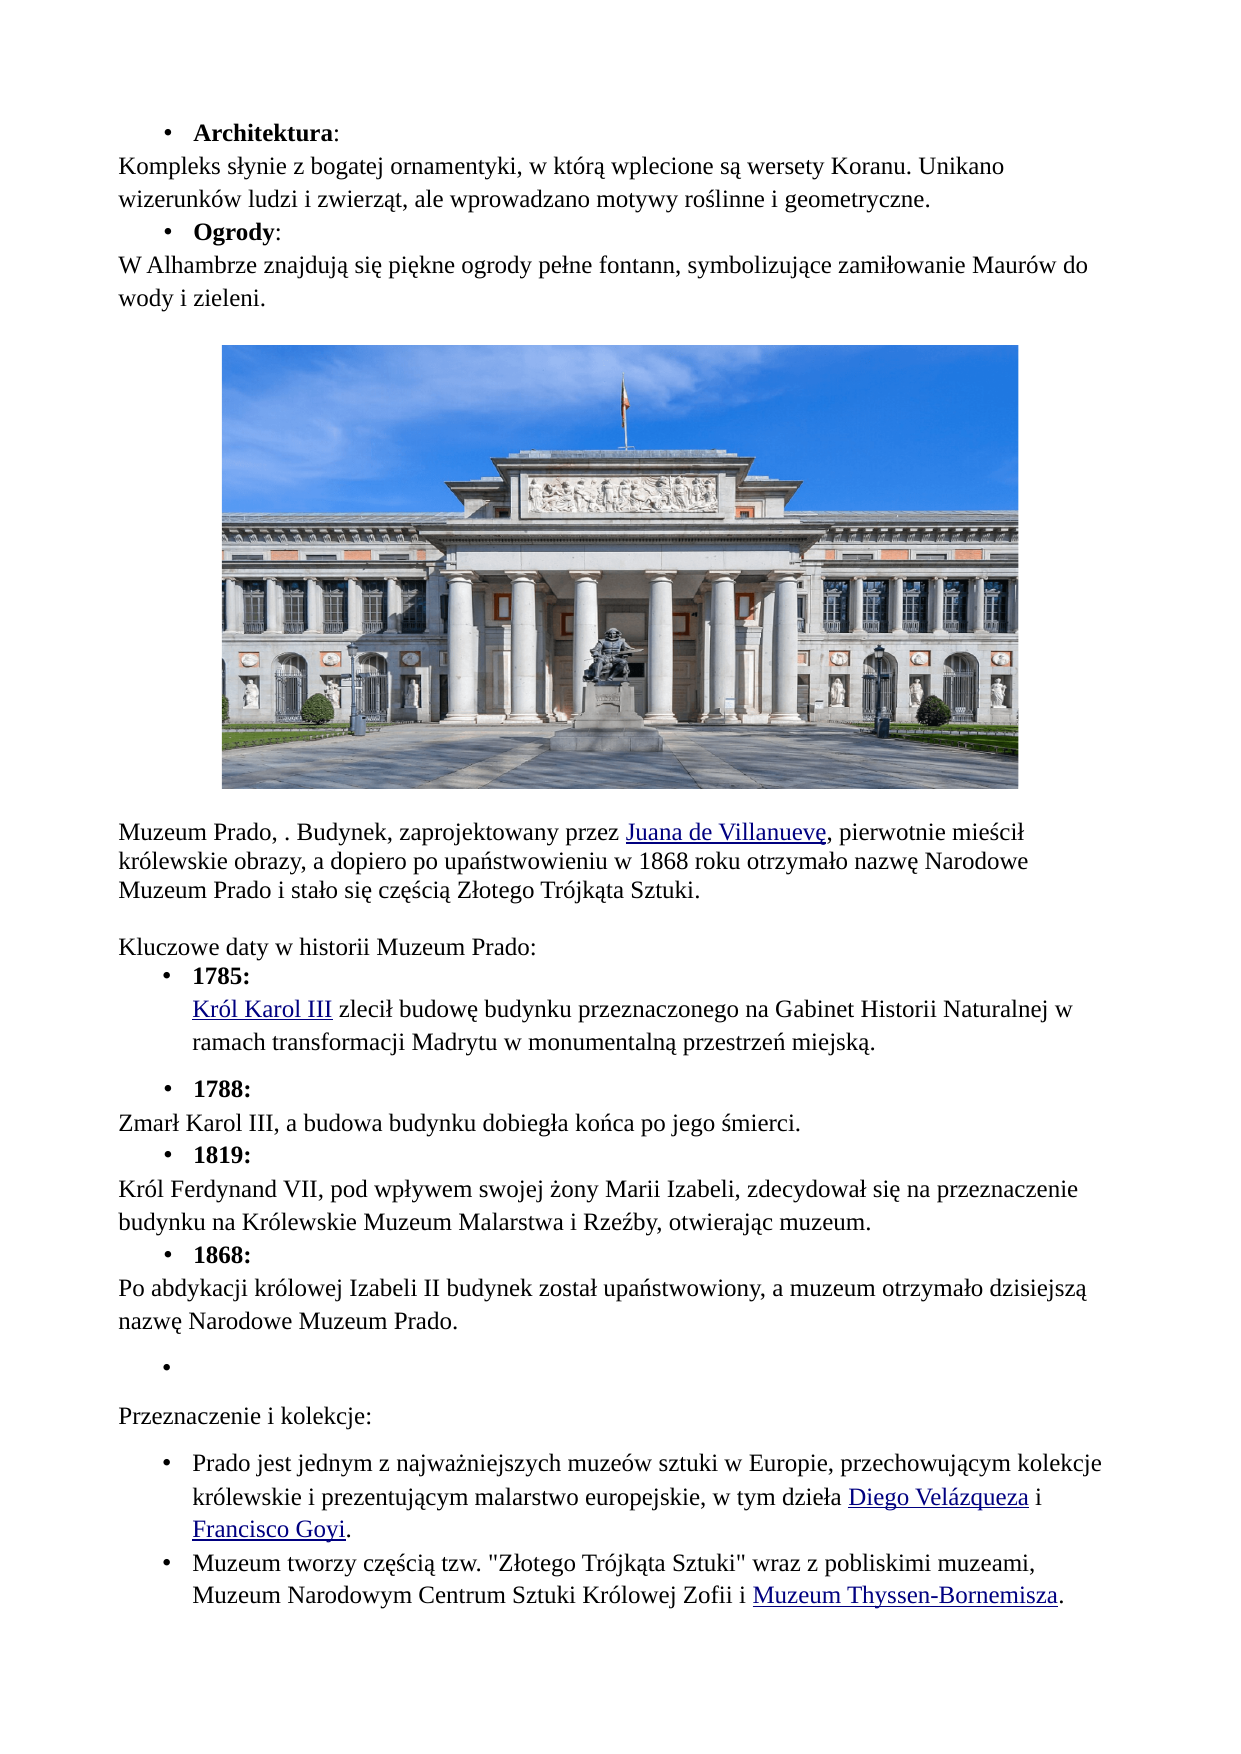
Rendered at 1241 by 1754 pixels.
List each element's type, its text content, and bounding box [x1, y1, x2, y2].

list 1868: [164, 1240, 1122, 1268]
text Kompleks słynie z bogatej ornamentyki, w którą wplecione są wersety Koranu. Unikano wizerunków ludzi i zwierząt, ale wprowadzano motywy roślinne i geometryczne. [118, 151, 1122, 213]
picture [221, 345, 1019, 789]
text W Alhambrze znajdują się piękne ogrody pełne fontann, symbolizujące zamiłowanie Maurów do wody i zieleni. [118, 250, 1122, 312]
text Po abdykacji królowej Izabeli II budynek został upaństwowiony, a muzeum otrzymało dzisiejszą nazwę Narodowe Muzeum Prado. [118, 1273, 1122, 1334]
list 1788: [164, 1074, 1122, 1103]
text Kluczowe daty w historii Muzeum Prado: [118, 932, 1122, 961]
text Przeznaczenie i kolekcje: [118, 1401, 1122, 1430]
list Muzeum tworzy częścią tzw. "Złotego Trójkąta Sztuki" wraz z pobliskimi muzeami, Muzeum Narodowym Centrum Sztuki Królowej Zofii i Muzeum Thyssen-Bornemisza. [162, 1548, 1122, 1609]
text Król Ferdynand VII, pod wpływem swojej żony Marii Izabeli, zdecydował się na przeznaczenie budynku na Królewskie Muzeum Malarstwa i Rzeźby, otwierając muzeum. [118, 1174, 1122, 1235]
list Ogrody: [164, 217, 1122, 246]
list 1819: [164, 1141, 1122, 1169]
list Prado jest jednym z najważniejszych muzeów sztuki w Europie, przechowującym kolekcje królewskie i prezentującym malarstwo europejskie, w tym dzieła Diego Velázqueza i Francisco Goyi. [162, 1448, 1122, 1543]
text Zmarł Karol III, a budowa budynku dobiegła końca po jego śmierci. [118, 1108, 1122, 1136]
list Król Karol III zlecił budowę budynku przeznaczonego na Gabinet Historii Naturalnej w ramach transformacji Madrytu w monumentalną przestrzeń miejską. [162, 994, 1122, 1056]
list Architektura: [164, 118, 1122, 147]
text Muzeum Prado, . Budynek, zaprojektowany przez Juana de Villanuevę, pierwotnie mieścił królewskie obrazy, a dopiero po upaństwowieniu w 1868 roku otrzymało nazwę Narodowe Muzeum Prado i stało się częścią Złotego Trójkąta Sztuki. [118, 817, 1122, 903]
list 1785: [162, 961, 1122, 990]
